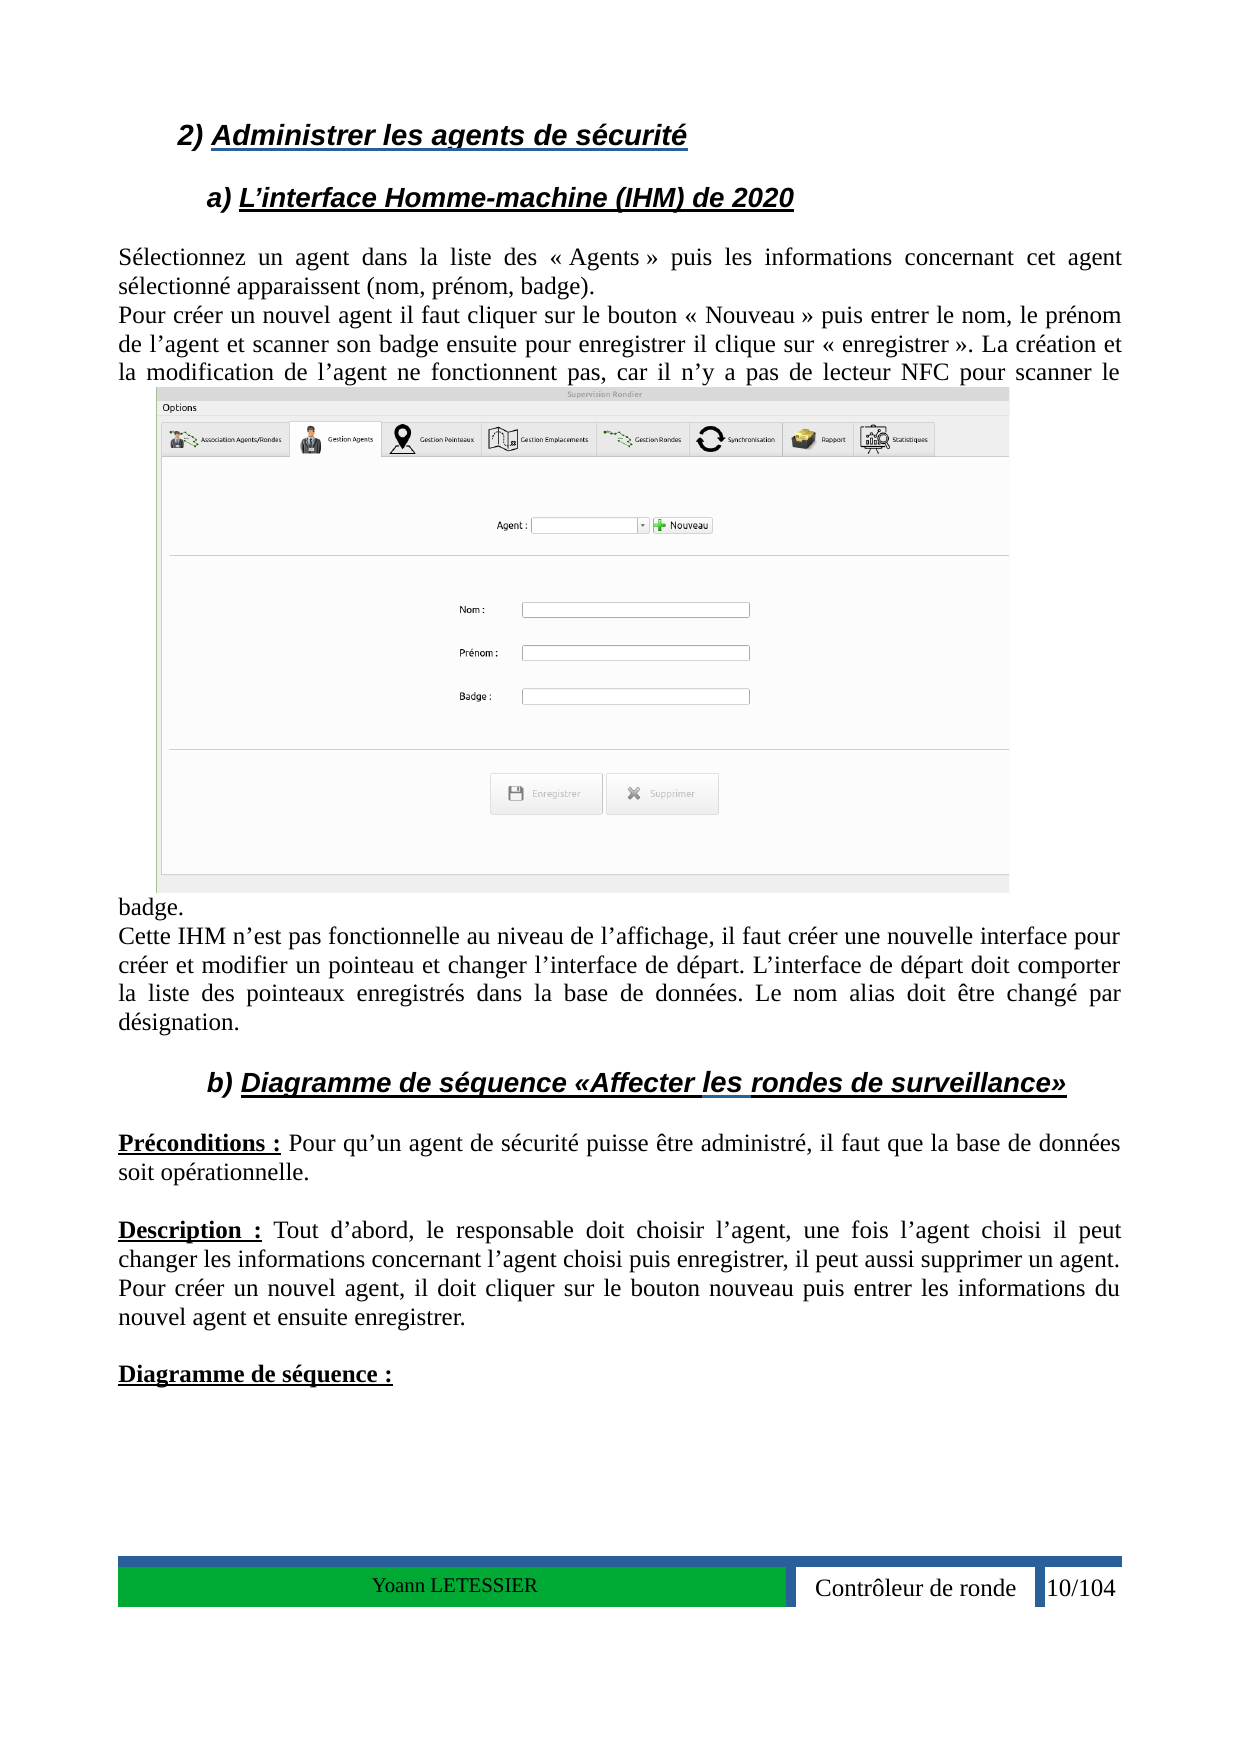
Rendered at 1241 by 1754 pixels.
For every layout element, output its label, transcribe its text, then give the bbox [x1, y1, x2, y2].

text Pour créer un nouvel agent, il doit cliquer sur le bouton nouveau puis entrer les informations du nouvel agent et ensuite enregistrer. [118, 1273, 1122, 1330]
text Pour créer un nouvel agent il faut cliquer sur le bouton « Nouveau » puis entrer le nom, le prénom de l’agent et scanner son badge ensuite pour enregistrer il clique sur « enregistrer ». La création et la modification de l’agent ne fonctionnent pas, car il n’y a pas de lecteur NFC pour scanner le badge. [118, 300, 1122, 921]
subtitle Administrer les agents de sécurité [118, 118, 1122, 152]
subtitle Diagramme de séquence «Affecter les rondes de surveillance» [118, 1065, 1122, 1099]
text Cette IHM n’est pas fonctionnelle au niveau de l’affichage, il faut créer une nouvelle interface pour créer et modifier un pointeau et changer l’interface de départ. L’interface de départ doit comporter la liste des pointeaux enregistrés dans la base de données. Le nom alias doit être changé par désignation. [118, 921, 1122, 1036]
subtitle L’interface Homme-machine (IHM) de 2020 [118, 181, 1122, 213]
text Sélectionnez un agent dans la liste des « Agents » puis les informations concernant cet agent sélectionné apparaissent (nom, prénom, badge). [118, 242, 1122, 300]
text Diagramme de séquence : [118, 1359, 1122, 1388]
text Description : Tout d’abord, le responsable doit choisir l’agent, une fois l’agent choisi il peut changer les informations concernant l’agent choisi puis enregistrer, il peut aussi supprimer un agent. [118, 1215, 1122, 1273]
text Préconditions : Pour qu’un agent de sécurité puisse être administré, il faut que la base de données soit opérationnelle. [118, 1128, 1122, 1186]
picture [156, 387, 1010, 893]
